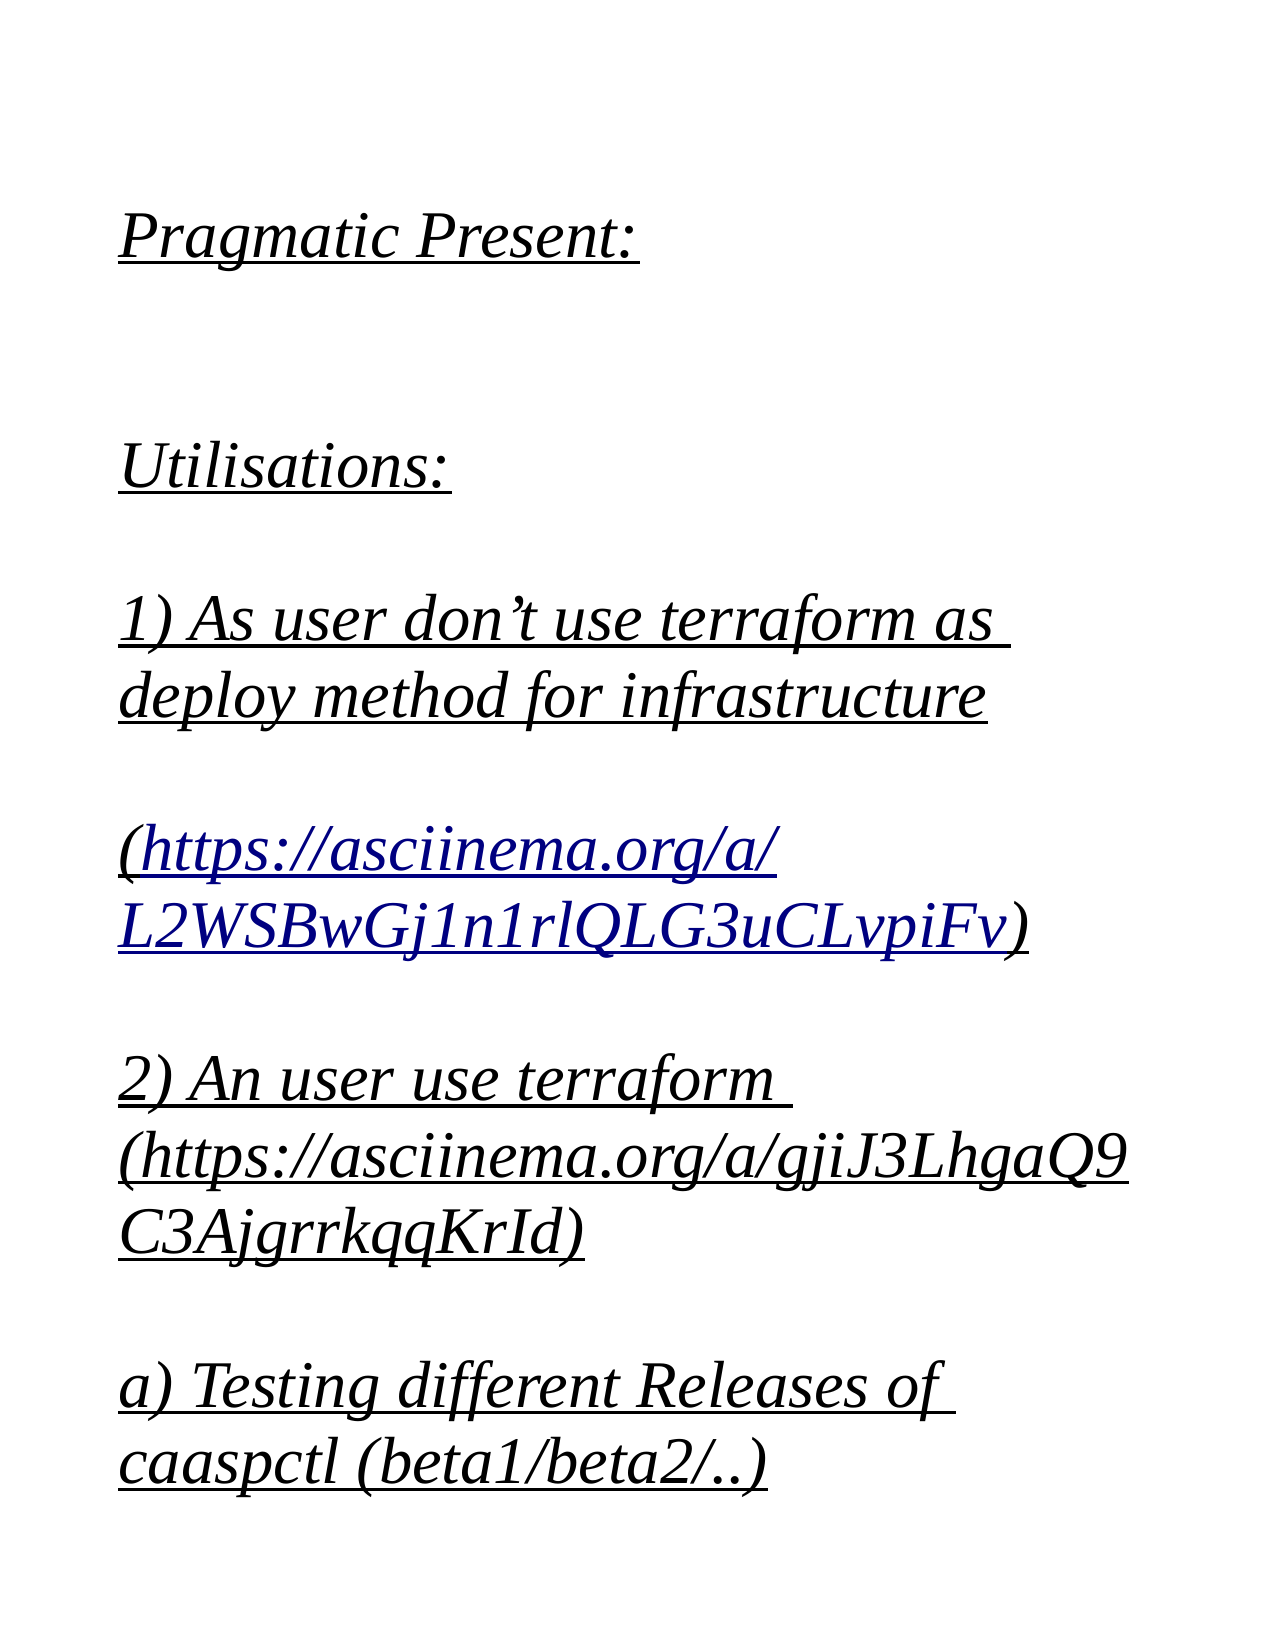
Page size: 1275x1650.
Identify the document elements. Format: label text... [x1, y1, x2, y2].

text a) Testing different Releases of caaspctl (beta1/beta2/..) [118, 1345, 1157, 1498]
text 2) An user use terraform (https://asciinema.org/a/gjiJ3LhgaQ9C3AjgrrkqqKrId) [118, 1038, 1157, 1268]
text Pragmatic Present: [118, 195, 1157, 271]
text (https://asciinema.org/a/L2WSBwGj1n1rlQLG3uCLvpiFv) [118, 808, 1157, 961]
text Utilisations: [118, 425, 1157, 501]
text 1) As user don’t use terraform as deploy method for infrastructure [118, 578, 1157, 731]
